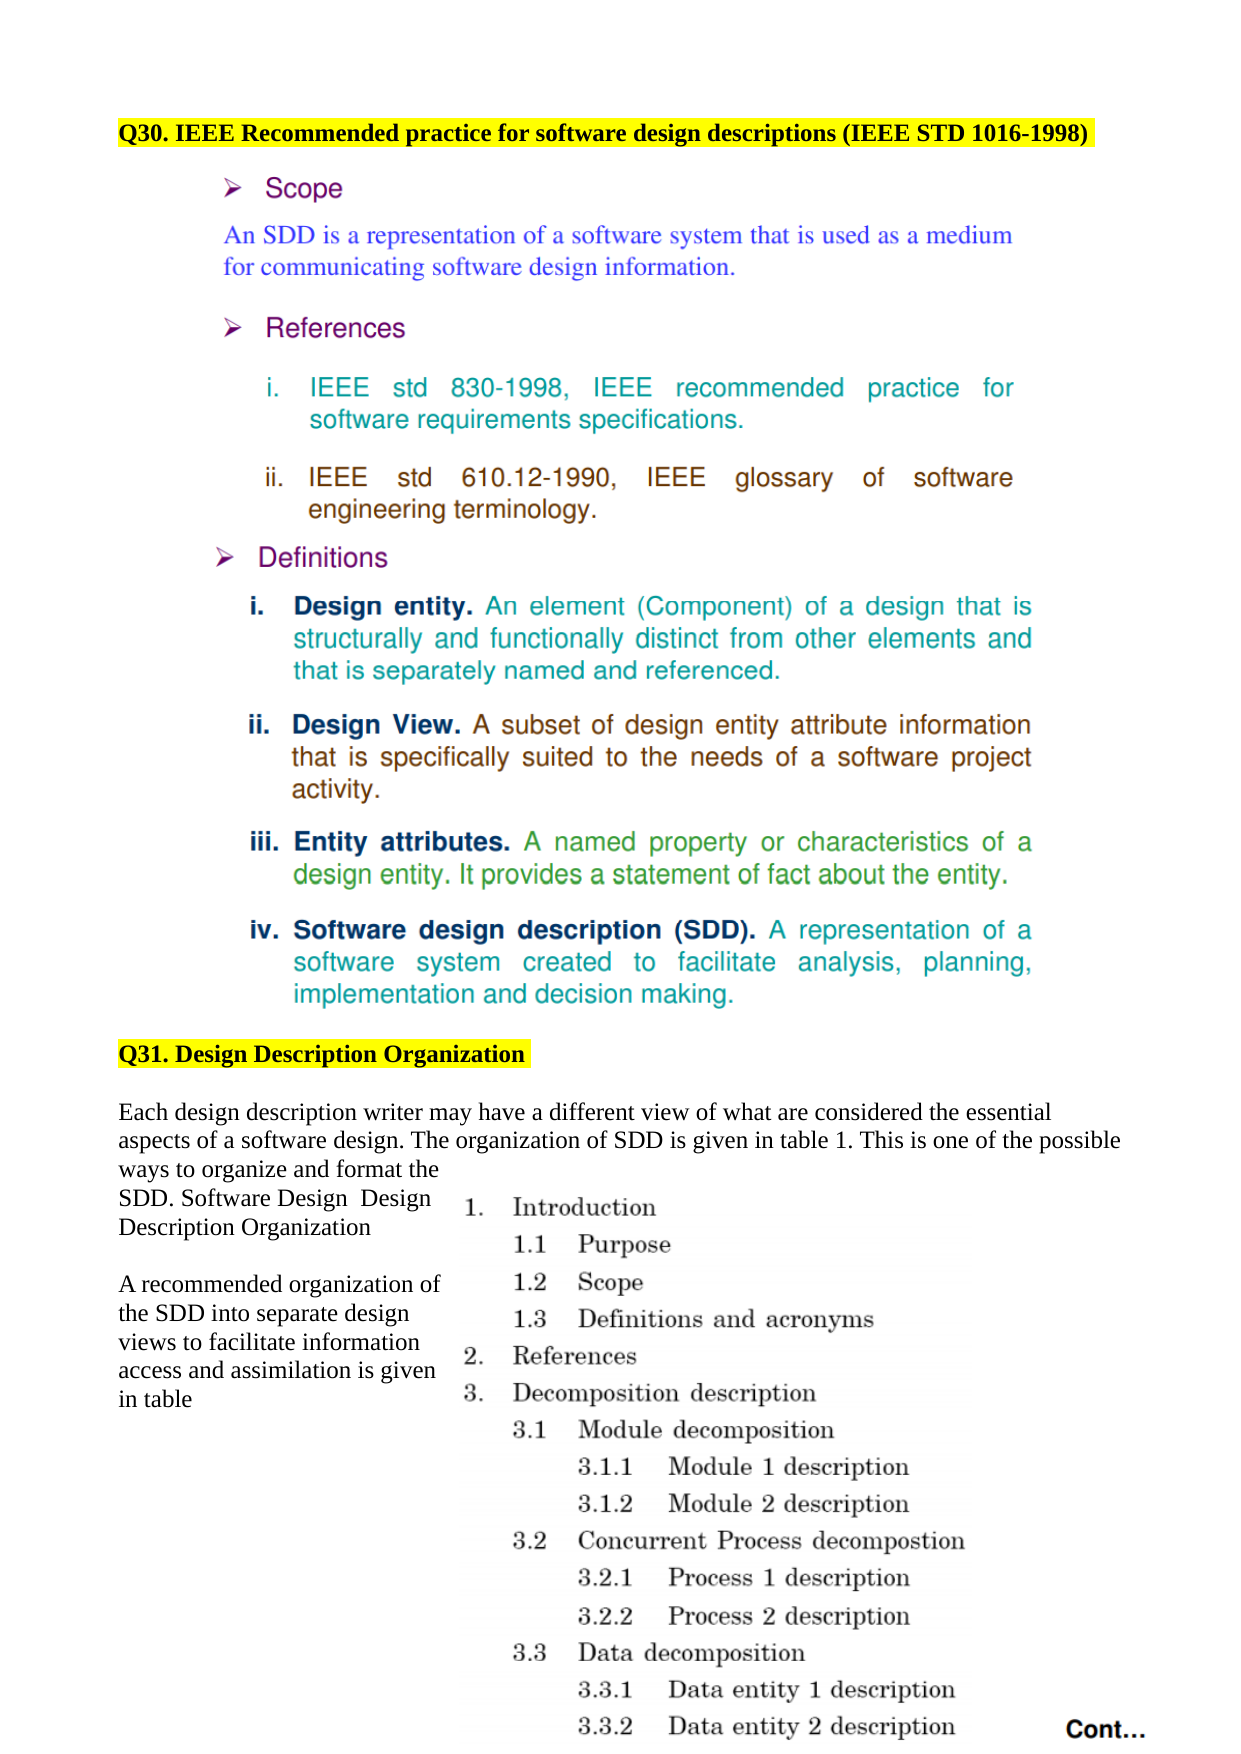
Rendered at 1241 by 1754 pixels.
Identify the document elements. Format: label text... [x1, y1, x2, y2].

text Each design description writer may have a different view of what are considered the essential aspects of a software design. The organization of SDD is given in table 1. This is one of the possible ways to organize and format the SDD. Software Design Design Description Organization [118, 1097, 1122, 1240]
text Q31. Design Description Organization [118, 1039, 1122, 1068]
text A recommended organization of the SDD into separate design views to facilitate information access and assimilation is given in table [118, 1269, 456, 1413]
picture [211, 539, 1050, 1011]
picture [456, 1182, 1151, 1754]
picture [212, 175, 1029, 528]
text Q30. IEEE Recommended practice for software design descriptions (IEEE STD 1016-1998) [118, 118, 1122, 147]
